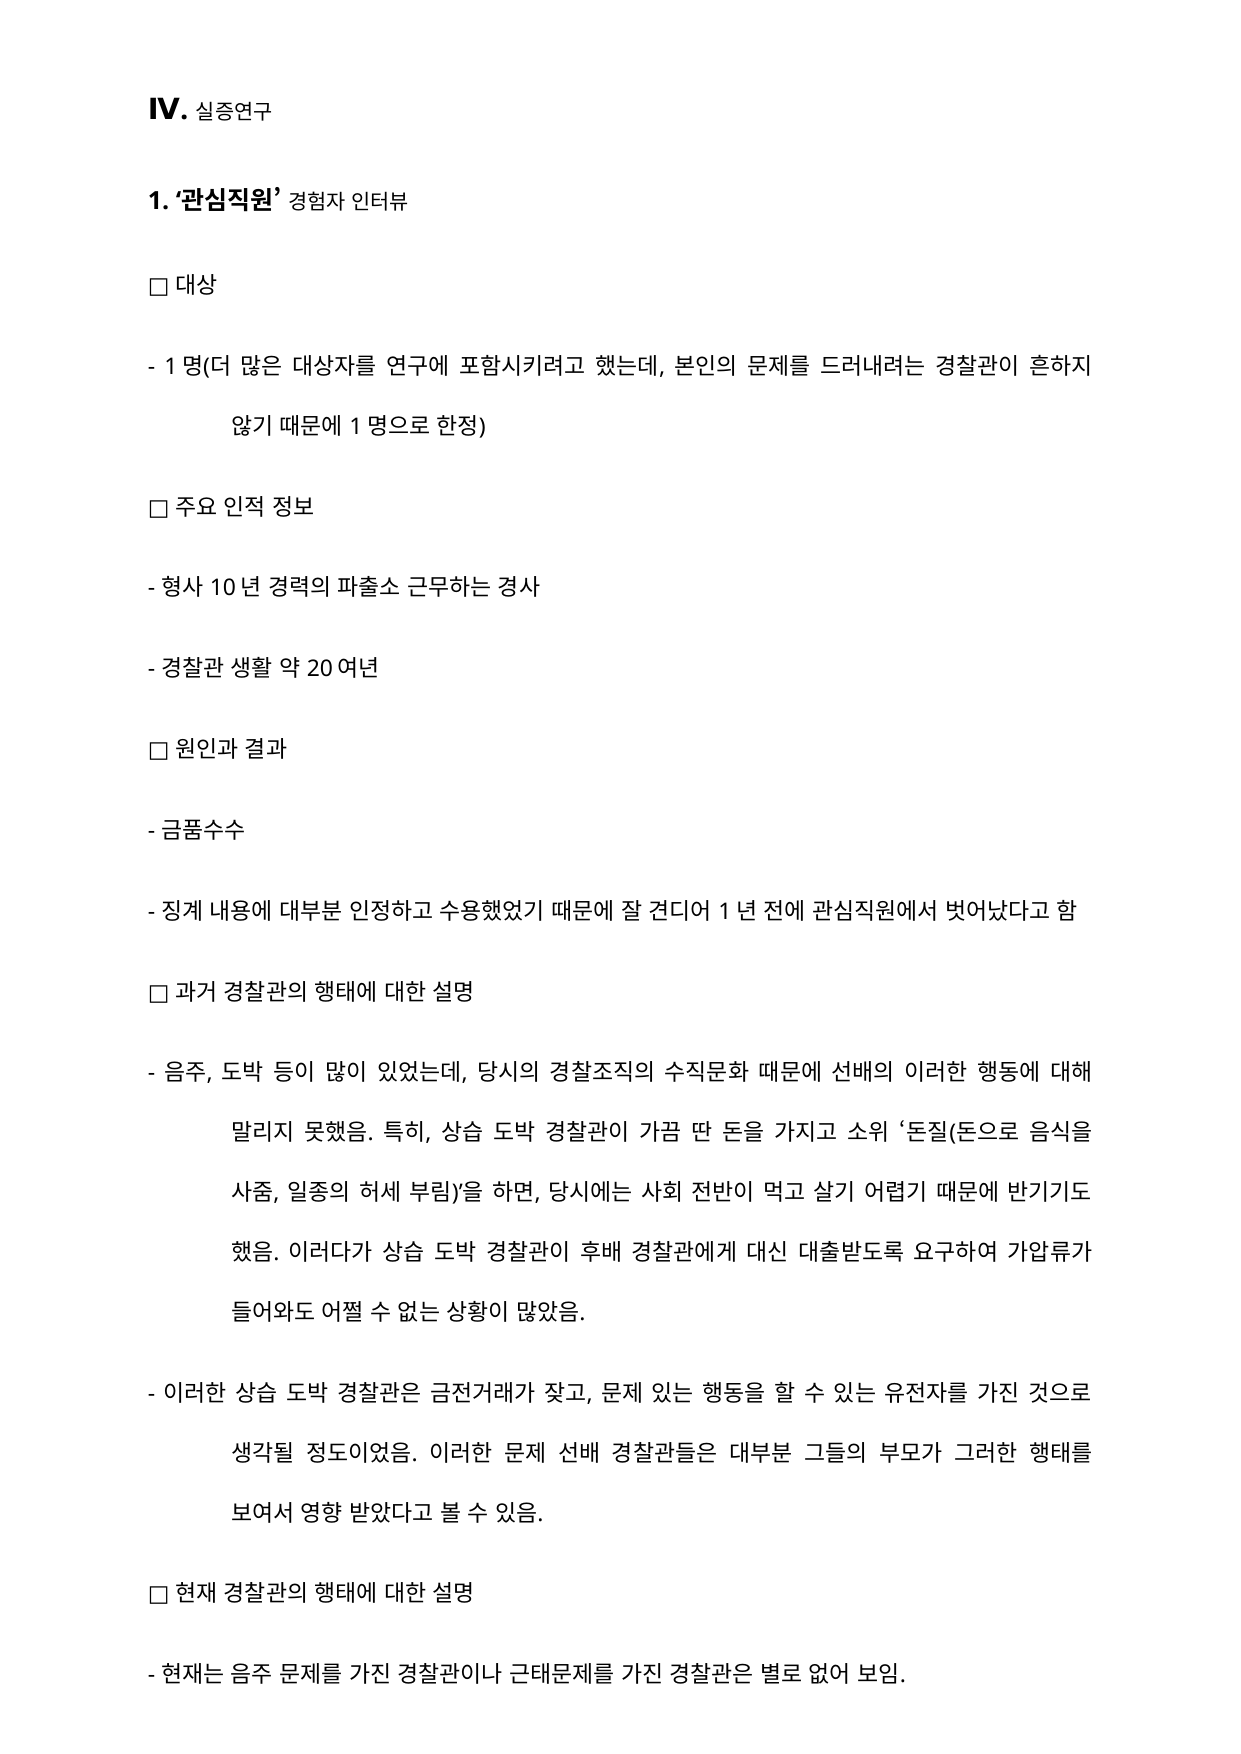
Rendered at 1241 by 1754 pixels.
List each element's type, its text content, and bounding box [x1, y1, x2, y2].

text □ 대상 [148, 267, 1093, 300]
text - 음주, 도박 등이 많이 있었는데, 당시의 경찰조직의 수직문화 때문에 선배의 이러한 행동에 대해 말리지 못했음. 특히, 상습 도박 경찰관이 가끔 딴 돈을 가지고 소위 ‘돈질(돈으로 음식을 사줌, 일종의 허세 부림)’을 하면, 당시에는 사회 전반이 먹고 살기 어렵기 때문에 반기기도 했음. 이러다가 상습 도박 경찰관이 후배 경찰관에게 대신 대출받도록 요구하여 가압류가 들어와도 어쩔 수 없는 상황이 많았음. [148, 1054, 1093, 1327]
text □ 주요 인적 정보 [148, 488, 1093, 522]
text □ 원인과 결과 [148, 731, 1093, 764]
text Ⅳ. 실증연구 [148, 88, 1093, 128]
text - 금품수수 [148, 812, 1093, 845]
text - 형사 10년 경력의 파출소 근무하는 경사 [148, 569, 1093, 602]
text - 1명(더 많은 대상자를 연구에 포함시키려고 했는데, 본인의 문제를 드러내려는 경찰관이 흔하지 않기 때문에 1명으로 한정) [148, 348, 1093, 441]
text - 현재는 음주 문제를 가진 경찰관이나 근태문제를 가진 경찰관은 별로 없어 보임. [148, 1656, 1093, 1689]
text - 경찰관 생활 약 20여년 [148, 650, 1093, 683]
text - 이러한 상습 도박 경찰관은 금전거래가 잦고, 문제 있는 행동을 할 수 있는 유전자를 가진 것으로 생각될 정도이었음. 이러한 문제 선배 경찰관들은 대부분 그들의 부모가 그러한 행태를 보여서 영향 받았다고 볼 수 있음. [148, 1374, 1093, 1528]
text 1. ‘관심직원’ 경험자 인터뷰 [148, 181, 1093, 217]
text □ 과거 경찰관의 행태에 대한 설명 [148, 973, 1093, 1007]
text - 징계 내용에 대부분 인정하고 수용했었기 때문에 잘 견디어 1년 전에 관심직원에서 벗어났다고 함 [148, 892, 1093, 926]
text □ 현재 경찰관의 행태에 대한 설명 [148, 1575, 1093, 1608]
